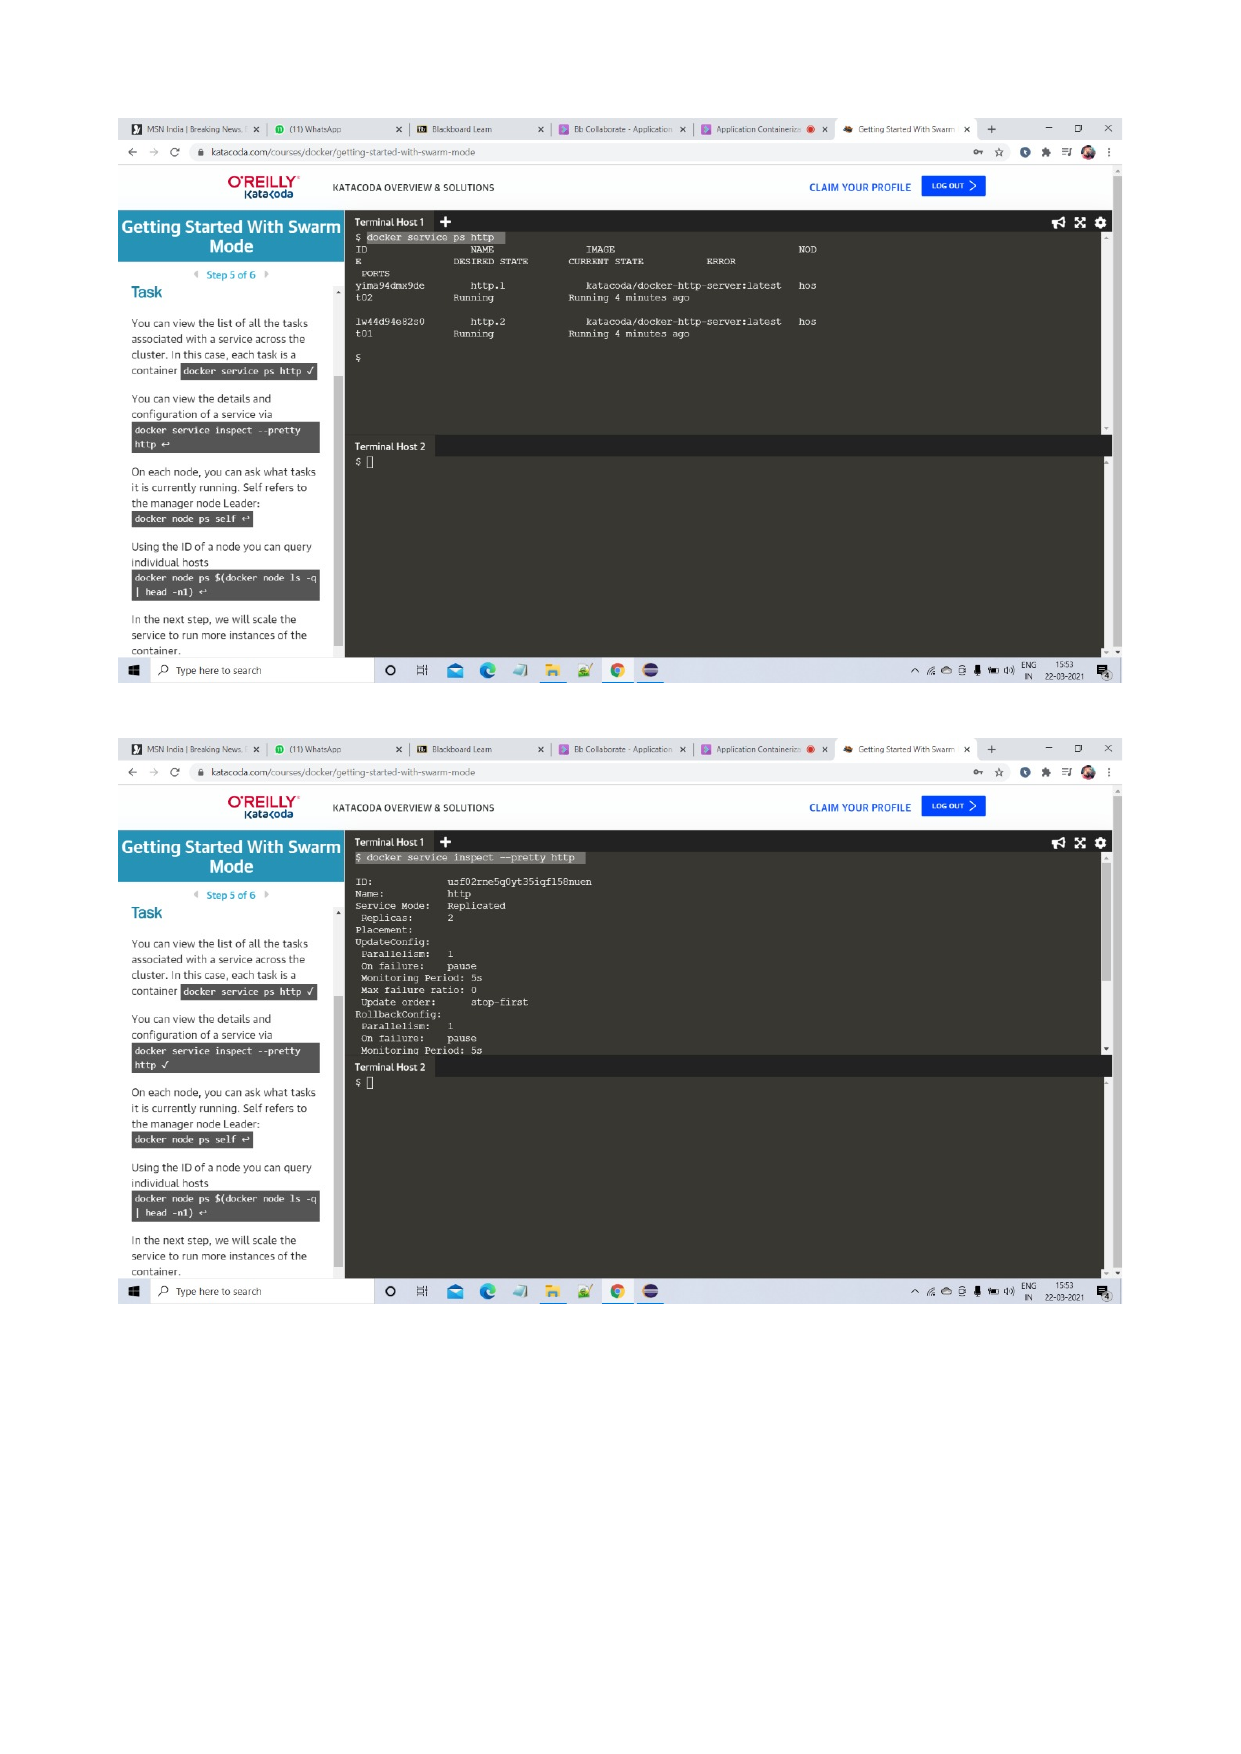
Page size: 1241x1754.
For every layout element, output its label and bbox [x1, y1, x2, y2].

picture [118, 738, 1123, 1304]
picture [118, 118, 1123, 683]
